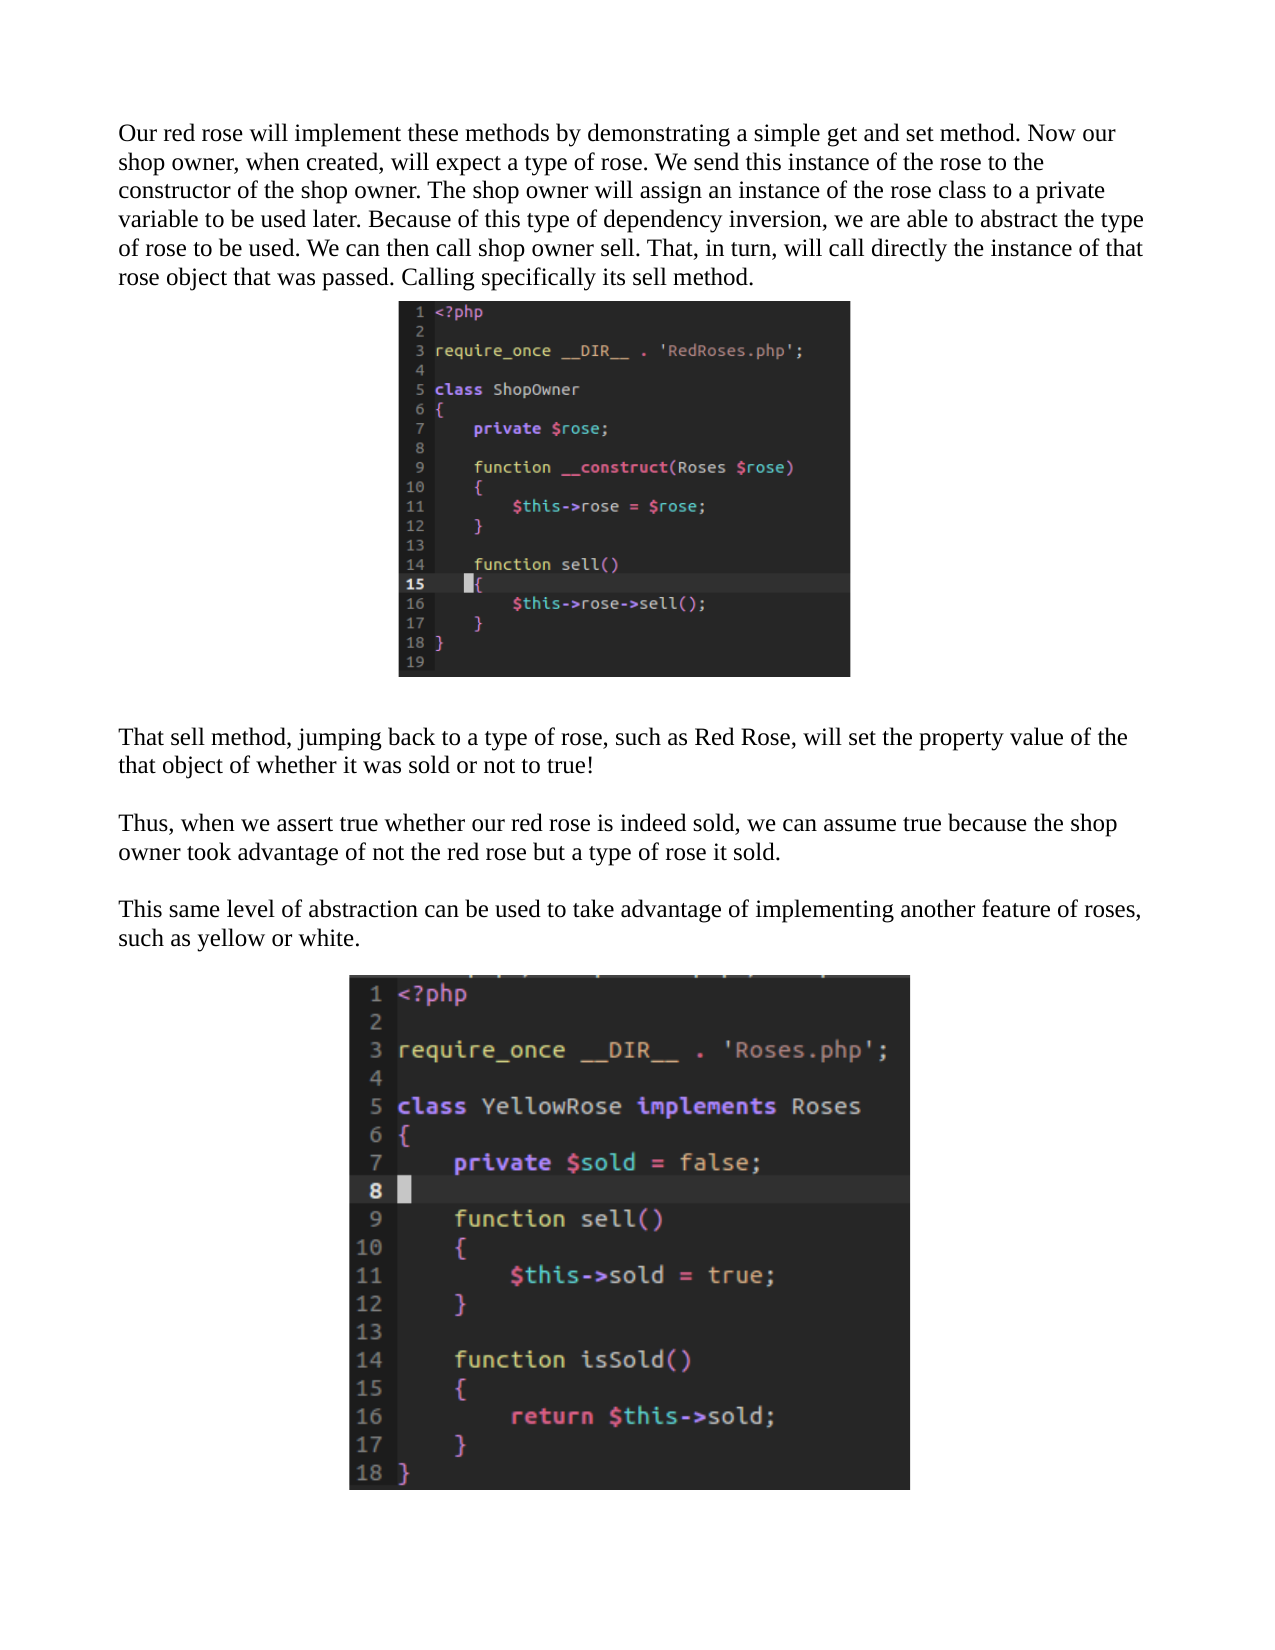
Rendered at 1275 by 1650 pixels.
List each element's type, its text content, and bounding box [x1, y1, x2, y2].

picture [398, 301, 851, 677]
text Thus, when we assert true whether our red rose is indeed sold, we can assume true because the shop owner took advantage of not the red rose but a type of rose it sold. [118, 808, 1157, 866]
text This same level of abstraction can be used to take advantage of implementing another feature of roses, such as yellow or white. [118, 894, 1157, 952]
text That sell method, jumping back to a type of rose, such as Red Rose, will set the property value of the that object of whether it was sold or not to true! [118, 722, 1157, 779]
picture [349, 975, 911, 1490]
text Our red rose will implement these methods by demonstrating a simple get and set method. Now our shop owner, when created, will expect a type of rose. We send this instance of the rose to the constructor of the shop owner. The shop owner will assign an instance of the rose class to a private variable to be used later. Because of this type of dependency inversion, we are able to abstract the type of rose to be used. We can then call shop owner sell. That, in turn, will call directly the instance of that rose object that was passed. Calling specifically its sell method. [118, 118, 1157, 291]
